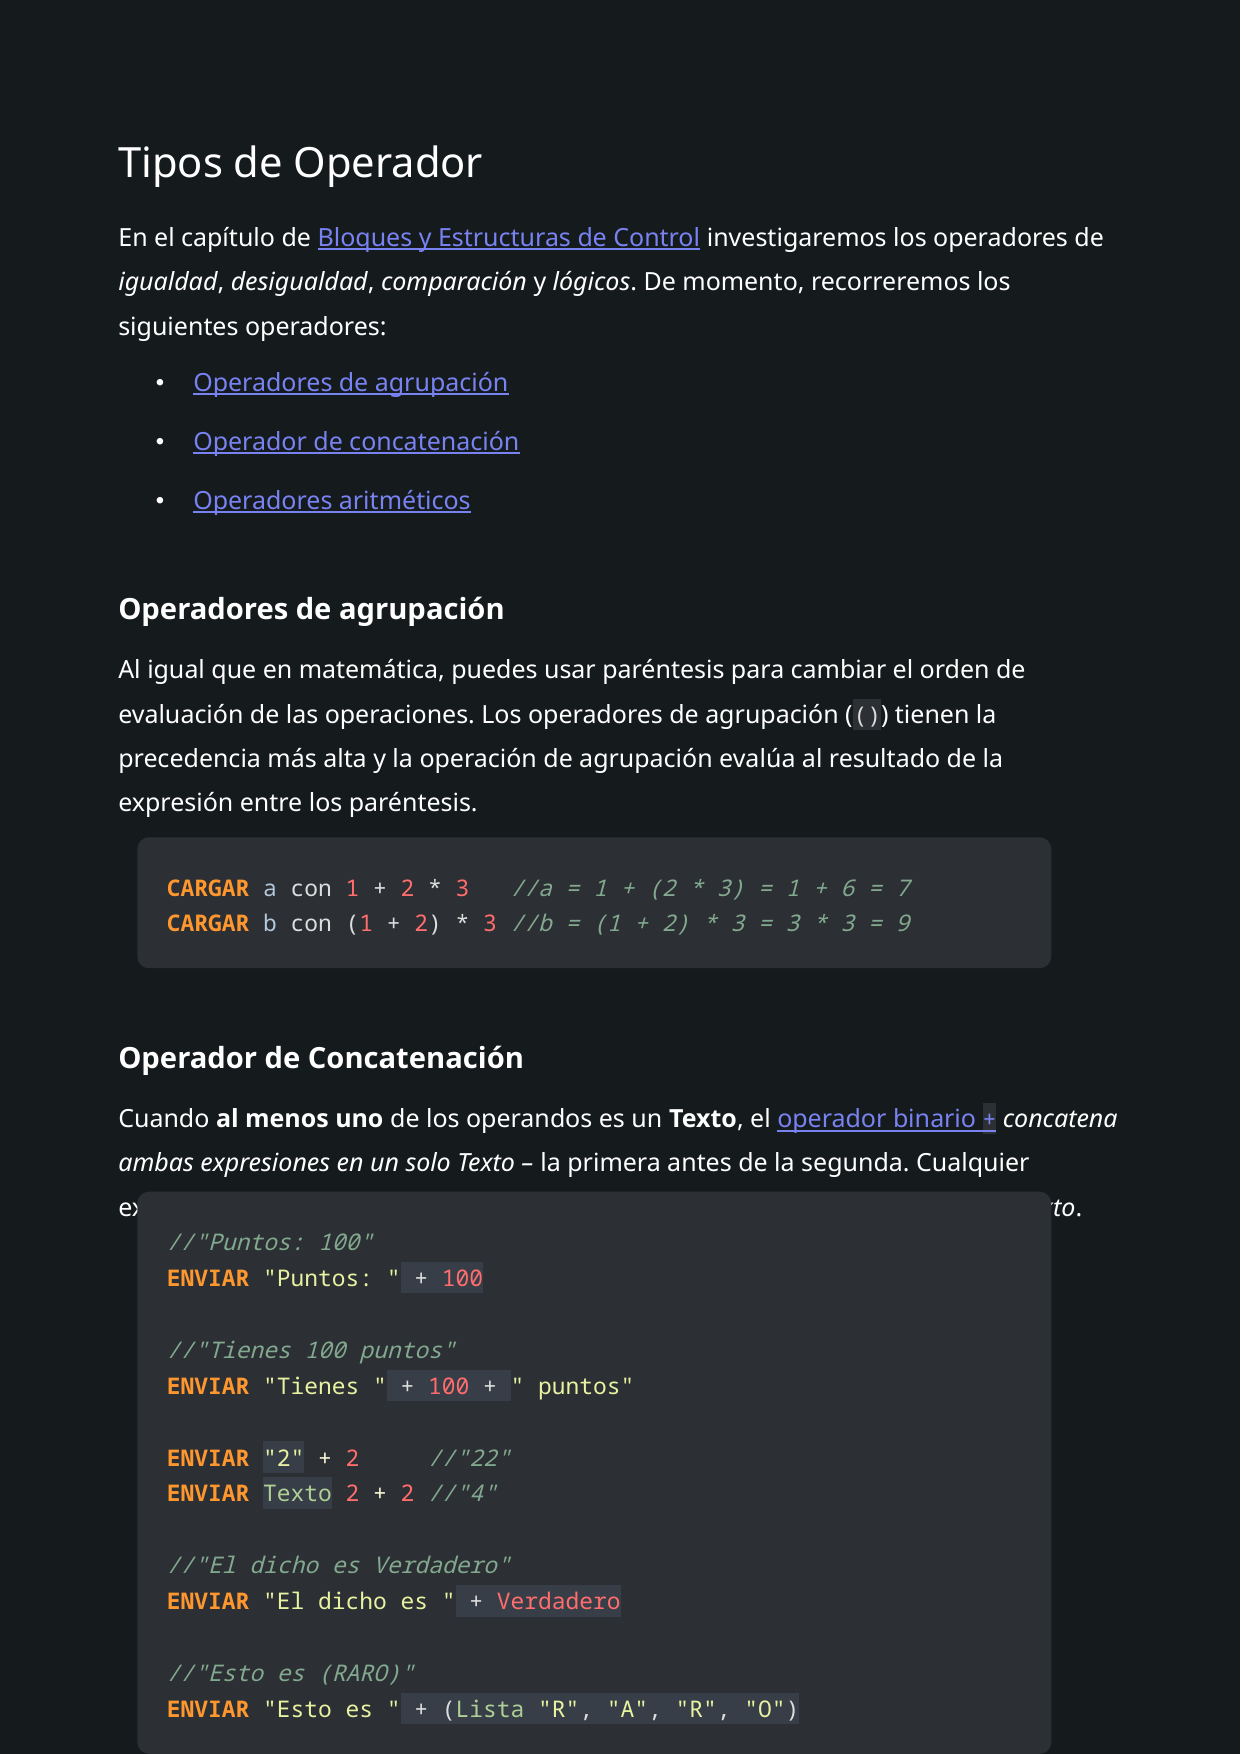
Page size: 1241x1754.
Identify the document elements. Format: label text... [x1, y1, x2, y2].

text Cuando al menos uno de los operandos es un Texto, el operador binario + concatena ambas expresiones en un solo Texto – la primera antes de la segunda. Cualquier expresión que no resuelva a un Texto será convertida a su representación de Texto. [118, 1101, 1122, 1223]
subtitle Operador de Concatenación [118, 1037, 1122, 1077]
list Operadores de agrupación [156, 364, 1122, 398]
list Operadores aritméticos [156, 482, 1122, 516]
subtitle Tipos de Operador [118, 133, 1122, 189]
text Al igual que en matemática, puedes usar paréntesis para cambiar el orden de evaluación de las operaciones. Los operadores de agrupación (()) tienen la precedencia más alta y la operación de agrupación evalúa al resultado de la expresión entre los paréntesis. [118, 652, 1122, 819]
list Operador de concatenación [156, 423, 1122, 457]
subtitle Operadores de agrupación [118, 588, 1122, 628]
text En el capítulo de Bloques y Estructuras de Control investigaremos los operadores de igualdad, desigualdad, comparación y lógicos. De momento, recorreremos los siguientes operadores: [118, 220, 1122, 342]
